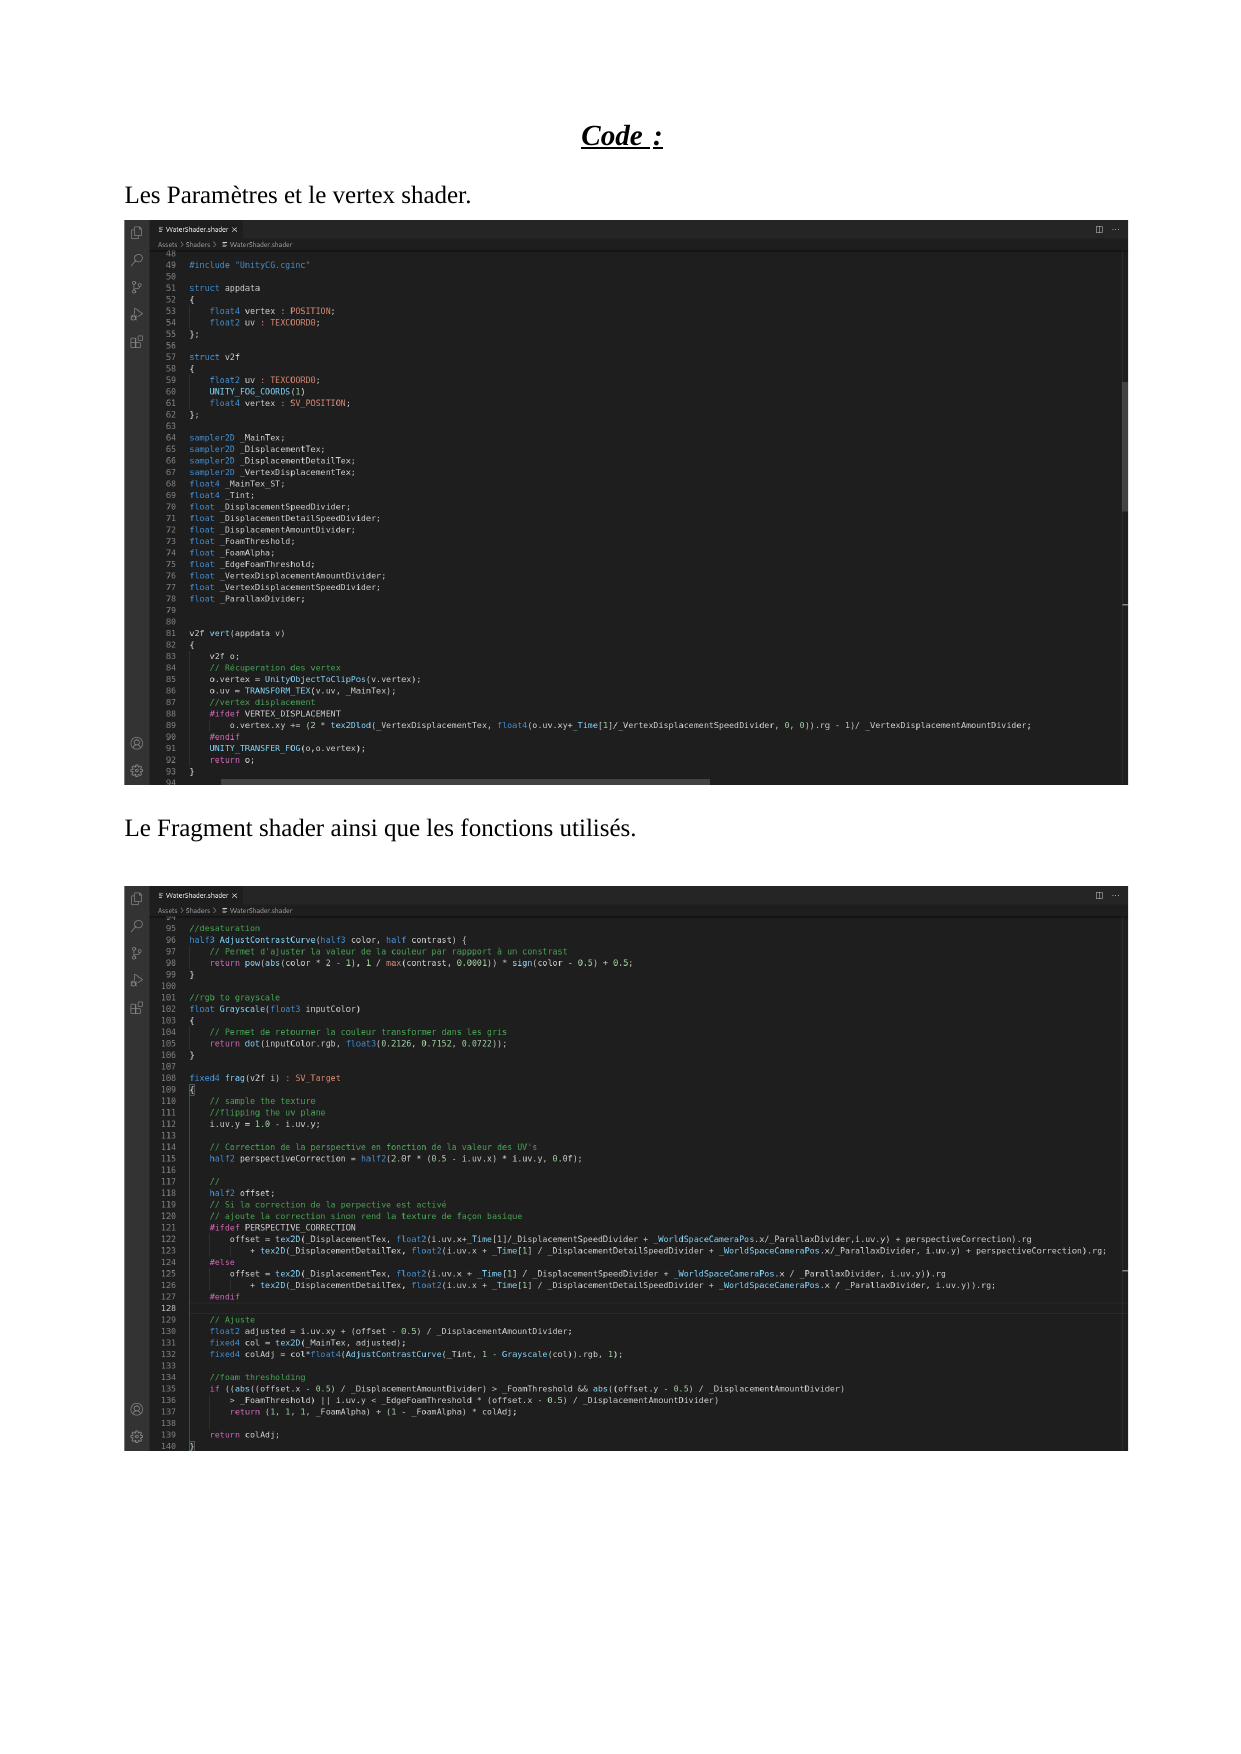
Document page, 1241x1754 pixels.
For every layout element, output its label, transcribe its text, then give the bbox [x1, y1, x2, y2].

text Les Paramètres et le vertex shader. [124, 180, 1122, 209]
text Le Fragment shader ainsi que les fonctions utilisés. [124, 813, 1122, 842]
picture [124, 220, 1129, 785]
text Code : [124, 118, 1122, 152]
picture [124, 886, 1129, 1451]
